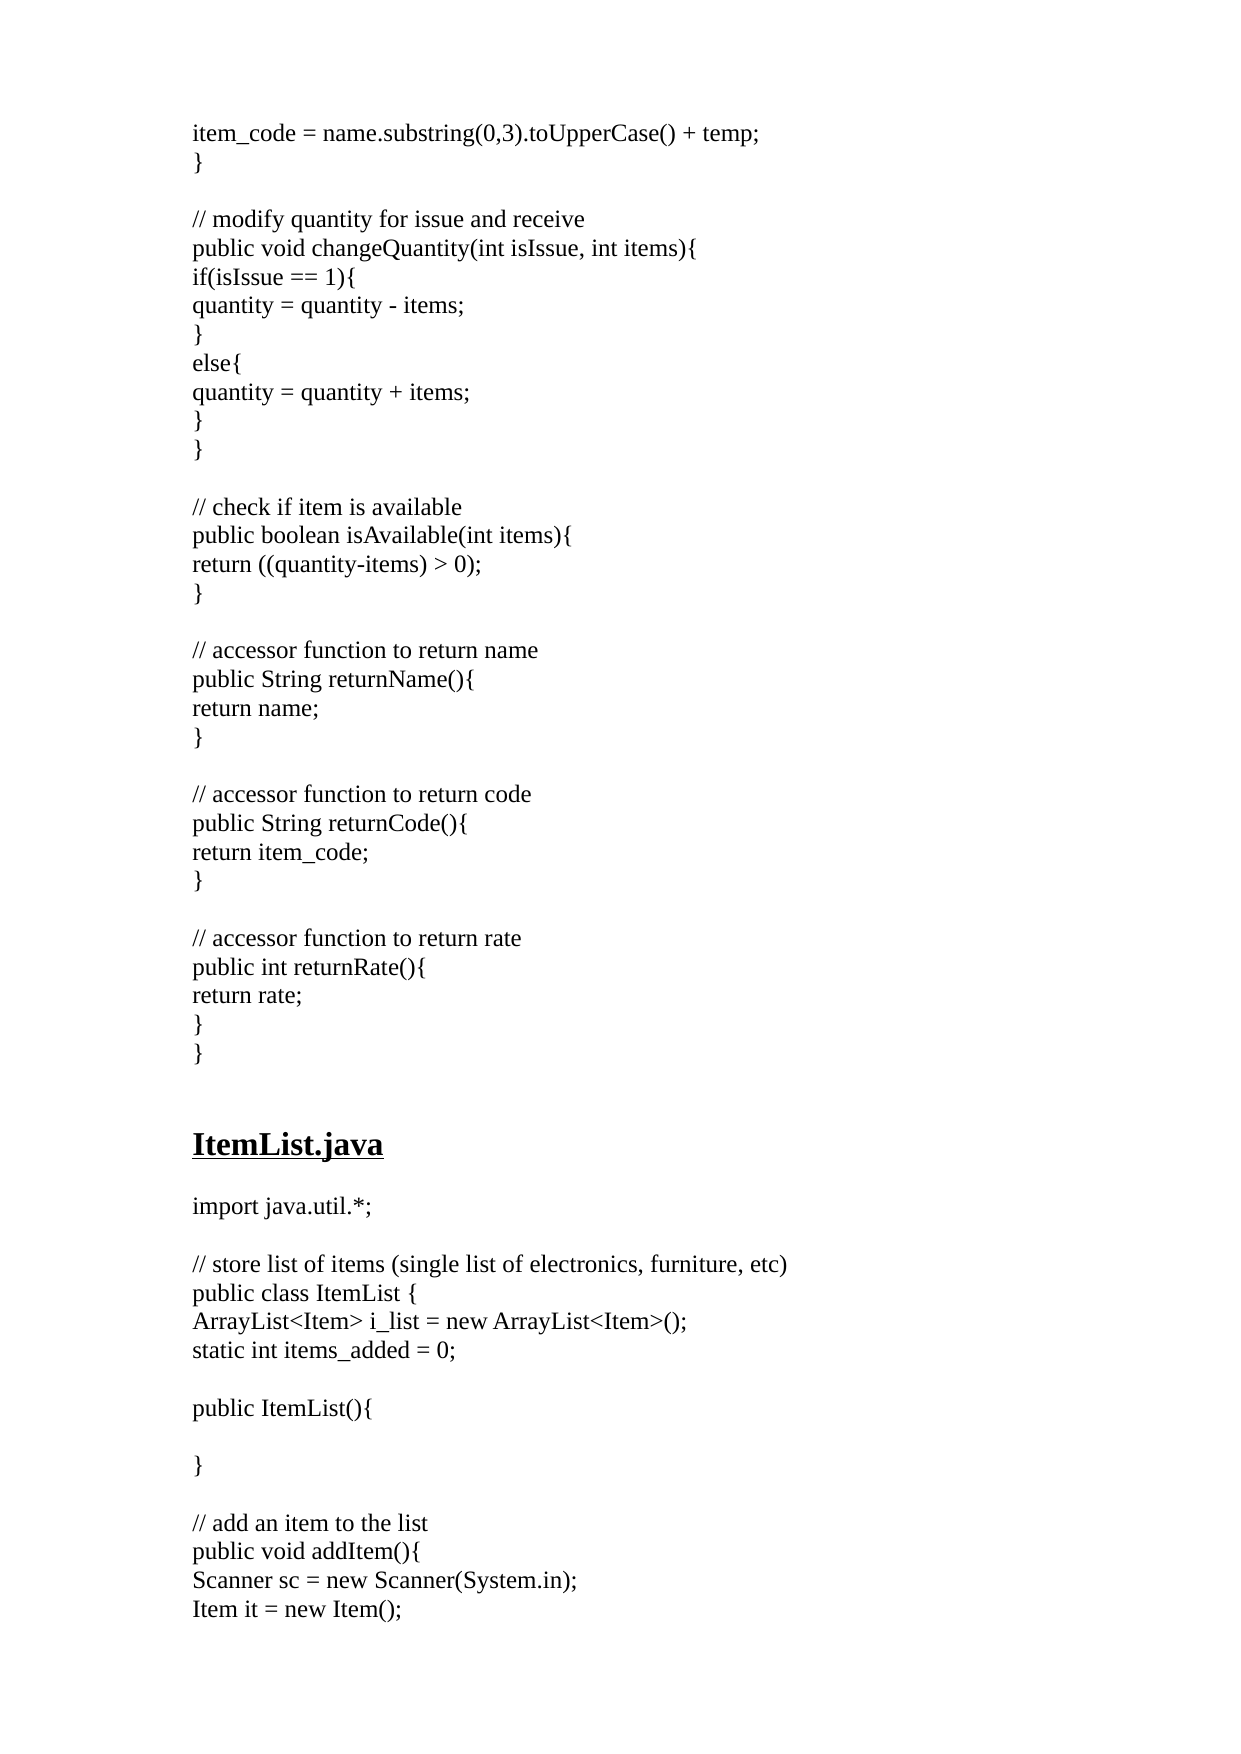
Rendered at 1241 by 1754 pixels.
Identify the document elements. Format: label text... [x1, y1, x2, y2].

text if(isIssue == 1){ [118, 262, 1122, 291]
text } [118, 578, 1122, 607]
text } [118, 1450, 1122, 1479]
text } [118, 406, 1122, 434]
text // accessor function to return name [118, 636, 1122, 664]
text // add an item to the list [118, 1508, 1122, 1536]
text return name; [118, 693, 1122, 722]
text public void addItem(){ [118, 1536, 1122, 1565]
text // modify quantity for issue and receive [118, 204, 1122, 233]
text quantity = quantity + items; [118, 377, 1122, 406]
text } [118, 722, 1122, 751]
text // check if item is available [118, 492, 1122, 521]
text return item_code; [118, 837, 1122, 866]
text else{ [118, 348, 1122, 377]
text quantity = quantity - items; [118, 291, 1122, 319]
text } [118, 319, 1122, 348]
text public class ItemList { [118, 1278, 1122, 1306]
text public int returnRate(){ [118, 952, 1122, 981]
text // accessor function to return rate [118, 923, 1122, 952]
text public ItemList(){ [118, 1393, 1122, 1421]
text public String returnName(){ [118, 664, 1122, 693]
text import java.util.*; [118, 1191, 1122, 1220]
text Item it = new Item(); [118, 1594, 1122, 1623]
text } [118, 1038, 1122, 1067]
text } [118, 866, 1122, 894]
text ArrayList<Item> i_list = new ArrayList<Item>(); [118, 1306, 1122, 1335]
text // accessor function to return code [118, 779, 1122, 808]
text item_code = name.substring(0,3).toUpperCase() + temp; [118, 118, 1122, 147]
text } [118, 147, 1122, 176]
text public String returnCode(){ [118, 808, 1122, 837]
text return rate; [118, 981, 1122, 1009]
text // store list of items (single list of electronics, furniture, etc) [118, 1249, 1122, 1278]
text } [118, 434, 1122, 463]
text public void changeQuantity(int isIssue, int items){ [118, 233, 1122, 262]
text public boolean isAvailable(int items){ [118, 521, 1122, 549]
text ItemList.java [118, 1124, 1122, 1163]
text return ((quantity-items) > 0); [118, 549, 1122, 578]
text Scanner sc = new Scanner(System.in); [118, 1565, 1122, 1594]
text static int items_added = 0; [118, 1335, 1122, 1364]
text } [118, 1009, 1122, 1038]
